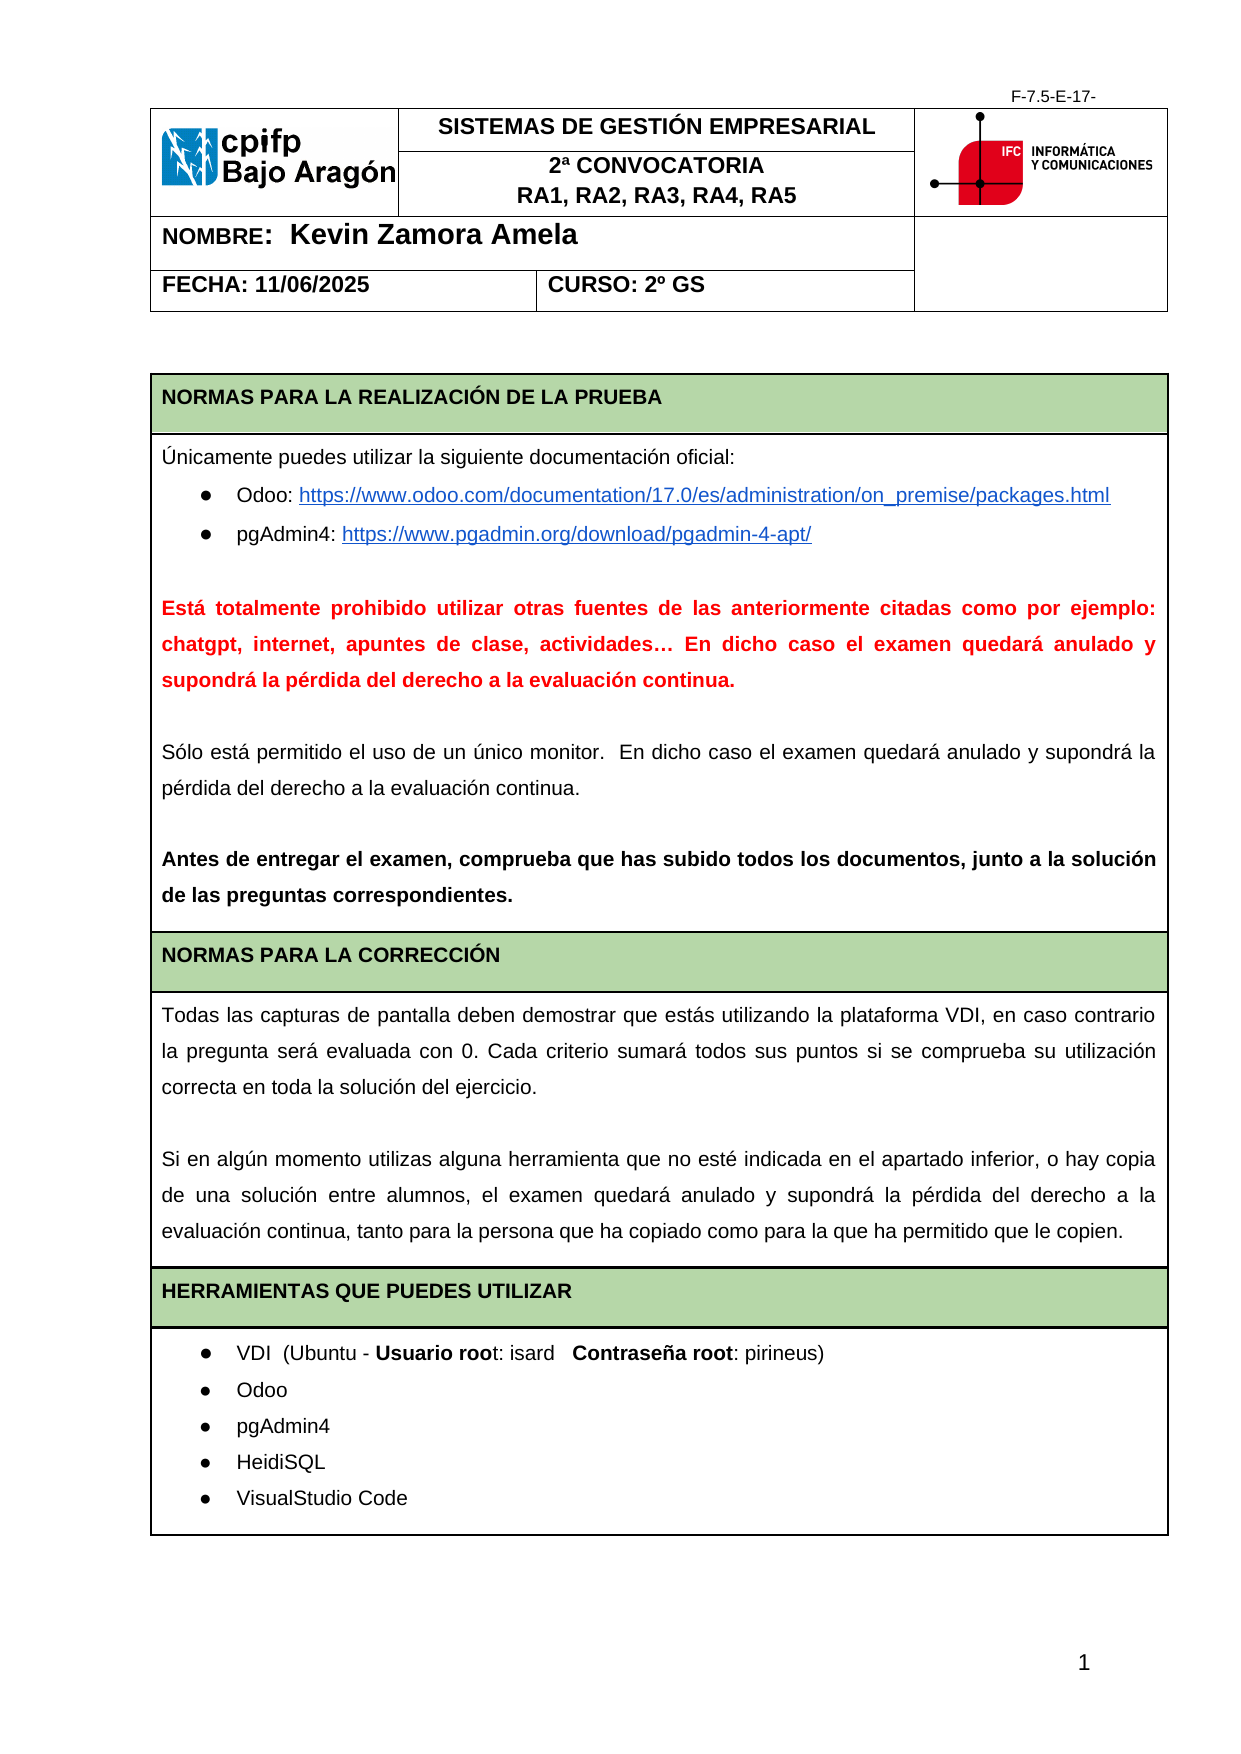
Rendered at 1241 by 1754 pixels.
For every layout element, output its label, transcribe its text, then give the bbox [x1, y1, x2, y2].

picture [930, 112, 1153, 205]
table_cell Todas las capturas de pantalla deben demostrar que estás utilizando la plataforma VDI, en caso contrario la pregunta será evaluada con 0. Cada criterio sumará todos sus puntos si se comprueba su utilización correcta en toda la solución del ejercicio. Si en algún momento utilizas alguna herramienta que no esté indicada en el apartado inferior, o hay copia de una solución entre alumnos, el examen quedará anulado y supondrá la pérdida del derecho a la evaluación continua, tanto para la persona que ha copiado como para la que ha permitido que le copien. [152, 993, 1167, 1266]
table_header NORMAS PARA LA REALIZACIÓN DE LA PRUEBA [152, 375, 1167, 432]
table_cell VDI (Ubuntu - Usuario root: isard Contraseña root: pirineus) Odoo pgAdmin4 HeidiSQL VisualStudio Code [152, 1329, 1167, 1534]
table_cell NORMAS PARA LA CORRECCIÓN [152, 933, 1167, 991]
table_cell Únicamente puedes utilizar la siguiente documentación oficial: Odoo: https://www.odoo.com/documentation/17.0/es/administration/on_premise/packages.html pgAdmin4: https://www.pgadmin.org/download/pgadmin-4-apt/ Está totalmente prohibido utilizar otras fuentes de las anteriormente citadas como por ejemplo: chatgpt, internet, apuntes de clase, actividades… En dicho caso el examen quedará anulado y supondrá la pérdida del derecho a la evaluación continua. Sólo está permitido el uso de un único monitor. En dicho caso el examen quedará anulado y supondrá la pérdida del derecho a la evaluación continua. Antes de entregar el examen, comprueba que has subido todos los documentos, junto a la solución de las preguntas correspondientes. [152, 435, 1167, 931]
picture [161, 127, 397, 190]
table_cell HERRAMIENTAS QUE PUEDES UTILIZAR [152, 1269, 1167, 1326]
